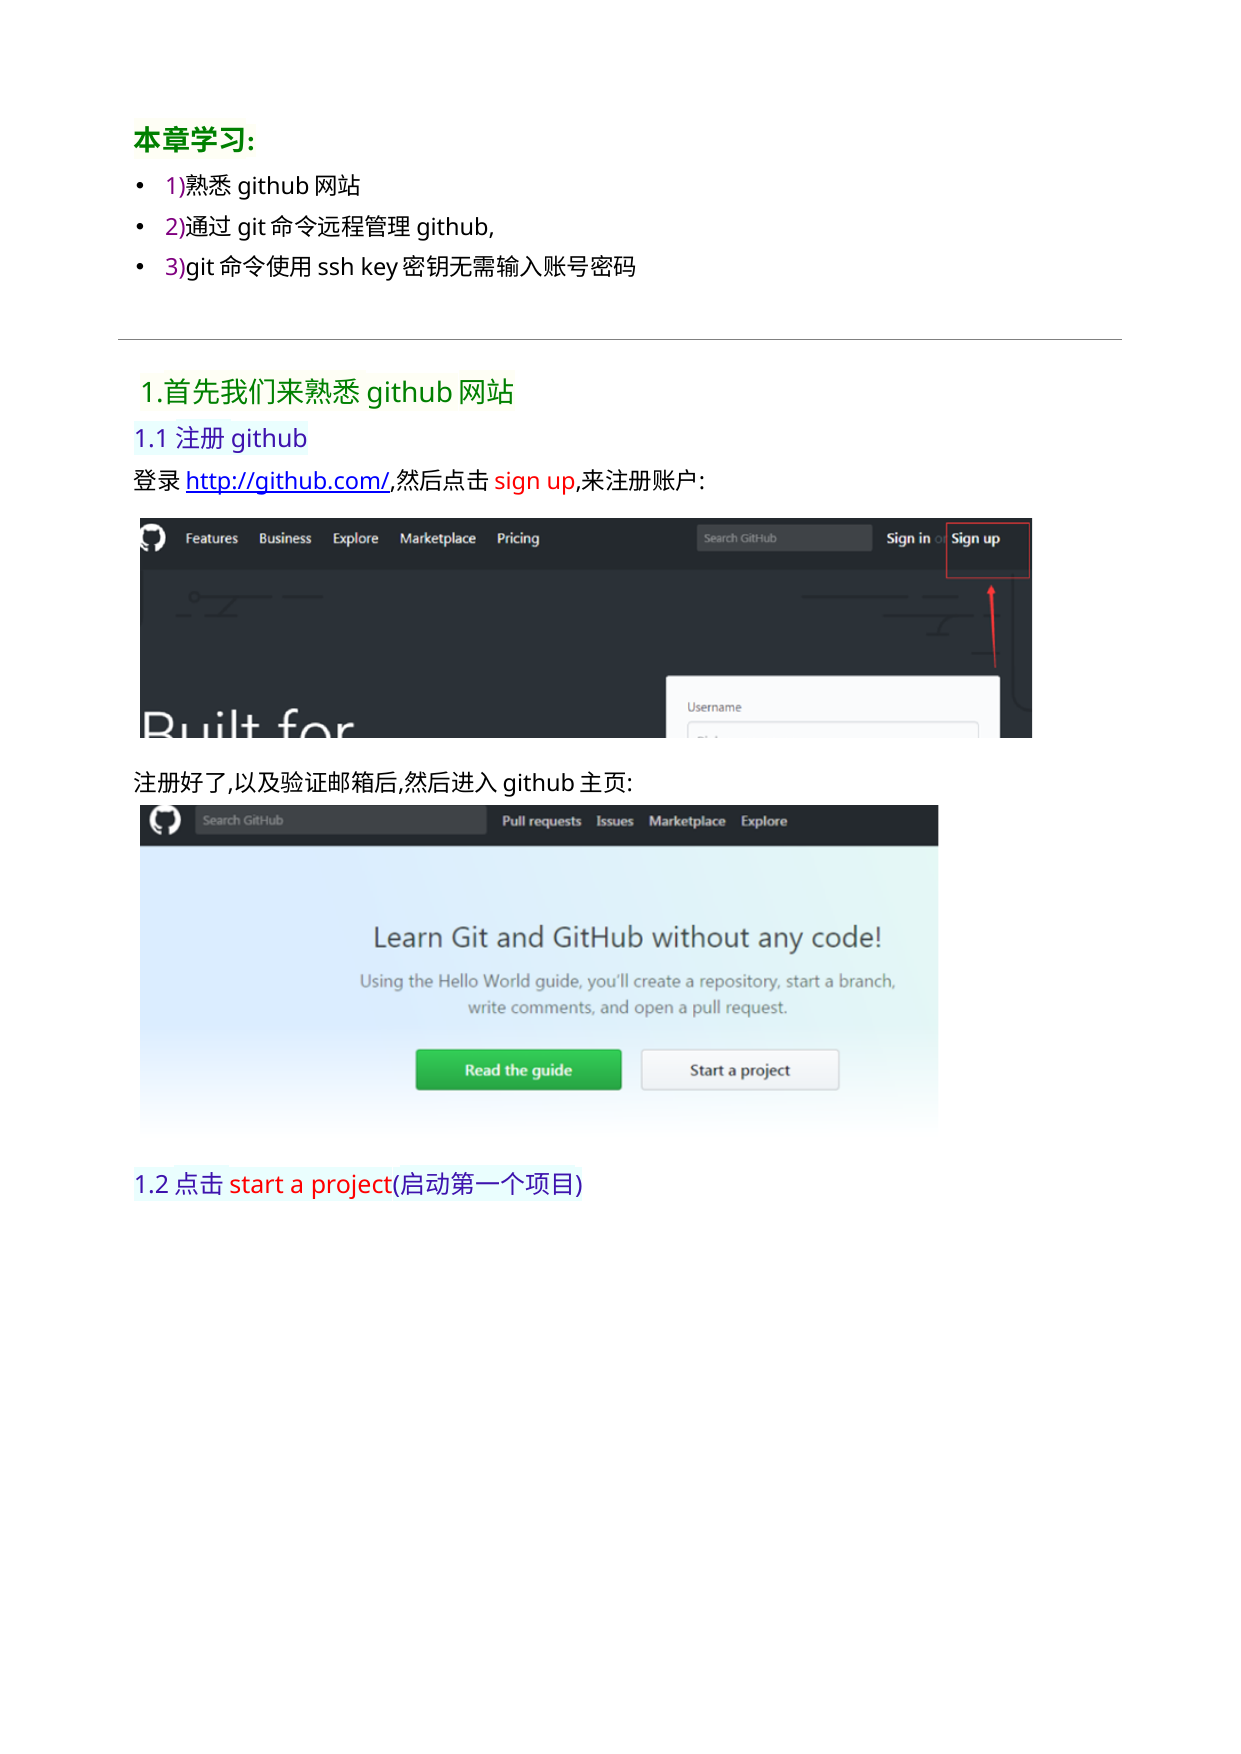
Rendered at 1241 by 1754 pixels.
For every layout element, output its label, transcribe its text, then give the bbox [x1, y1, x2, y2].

text 本章学习: [134, 118, 1106, 159]
list 3)git命令使用ssh key密钥无需输入账号密码 [136, 249, 1122, 283]
list 1)熟悉github网站 [136, 167, 1122, 201]
text 1.2点击start a project(启动第一个项目) [134, 1165, 1106, 1201]
text 注册好了,以及验证邮箱后,然后进入github主页: [134, 764, 1106, 798]
picture [140, 805, 939, 1154]
text 1.首先我们来熟悉github网站 [134, 370, 1106, 411]
picture [140, 518, 1033, 738]
list 2)通过git命令远程管理github, [136, 208, 1122, 242]
text 1.1 注册github [134, 419, 1106, 455]
text 登录http://github.com/,然后点击sign up,来注册账户: [134, 462, 1106, 496]
